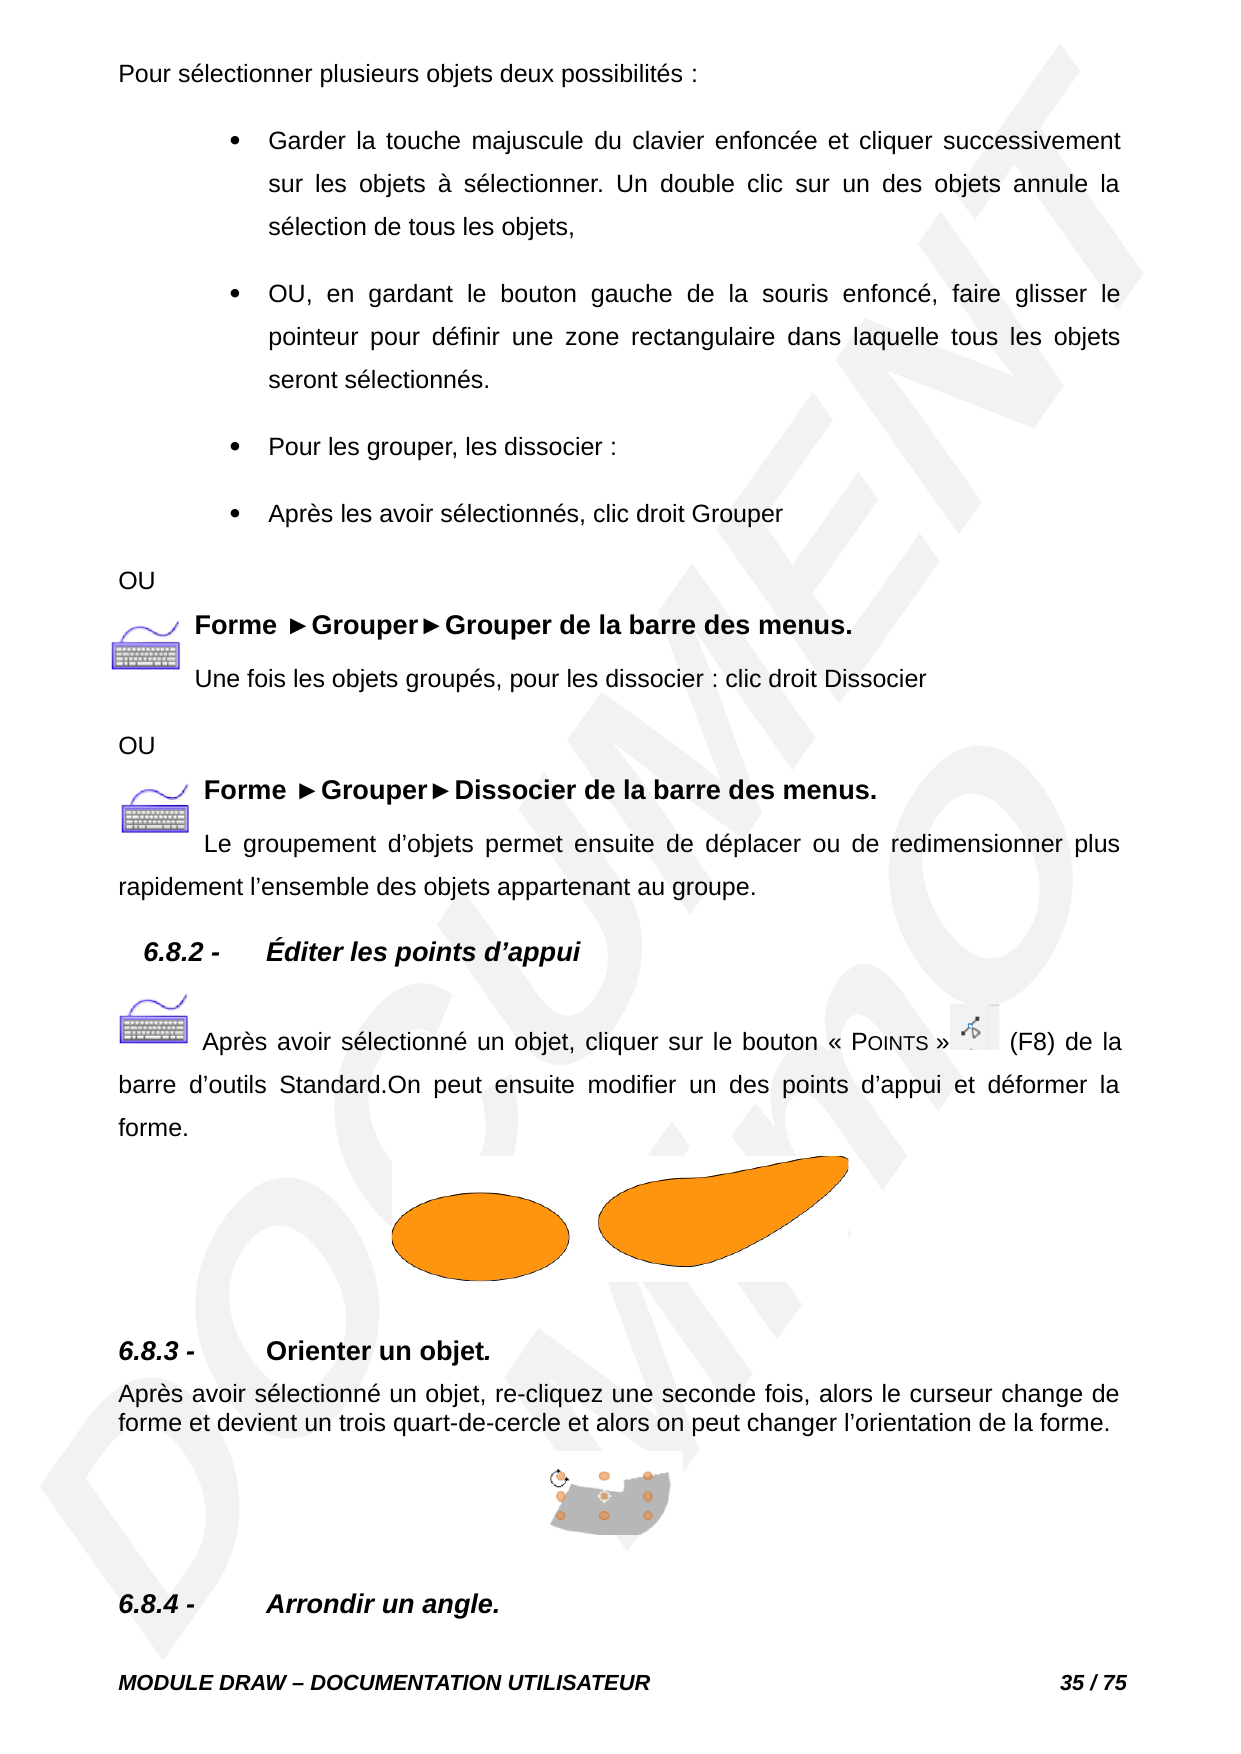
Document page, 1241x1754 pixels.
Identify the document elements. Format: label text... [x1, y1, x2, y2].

picture [529, 1451, 683, 1535]
picture [107, 610, 183, 684]
picture [115, 982, 191, 1058]
list Garder la touche majuscule du clavier enfoncée et cliquer successivement sur les objets à sélectionner. Un double clic sur un des objets annule la sélection de tous les objets, [231, 126, 1122, 241]
list Pour les grouper, les dissocier : [231, 432, 1122, 461]
picture [117, 772, 192, 847]
list OU, en gardant le bouton gauche de la souris enfoncé, faire glisser le pointeur pour définir une zone rectangulaire dans laquelle tous les objets seront sélectionnés. [231, 279, 1122, 394]
text Le groupement d’objets permet ensuite de déplacer ou de redimensionner plus rapidement l’ensemble des objets appartenant au groupe. [118, 829, 1122, 901]
text OU [118, 566, 1122, 594]
text Forme ►Grouper►Grouper de la barre des menus. [118, 609, 1122, 640]
text OU [118, 731, 1122, 759]
text Après avoir sélectionné un objet, cliquer sur le bouton « Points » (F8) de la barre d’outils Standard.On peut ensuite modifier un des points d’appui et déformer la forme. [118, 1003, 1122, 1142]
subtitle Orienter un objet. [118, 1335, 1122, 1366]
subtitle Arrondir un angle. [118, 1588, 1122, 1619]
text Forme ►Grouper►Dissocier de la barre des menus. [192, 774, 1122, 805]
text Pour sélectionner plusieurs objets deux possibilités : [118, 59, 1122, 88]
list Après les avoir sélectionnés, clic droit Grouper [231, 499, 1122, 528]
subtitle Éditer les points d’appui [143, 936, 1122, 967]
picture [949, 1003, 1000, 1050]
text Une fois les objets groupés, pour les dissocier : clic droit Dissocier [118, 664, 1122, 693]
text Après avoir sélectionné un objet, re-cliquez une seconde fois, alors le curseur change de forme et devient un trois quart-de-cercle et alors on peut changer l’orientation de la forme. [118, 1379, 1122, 1436]
